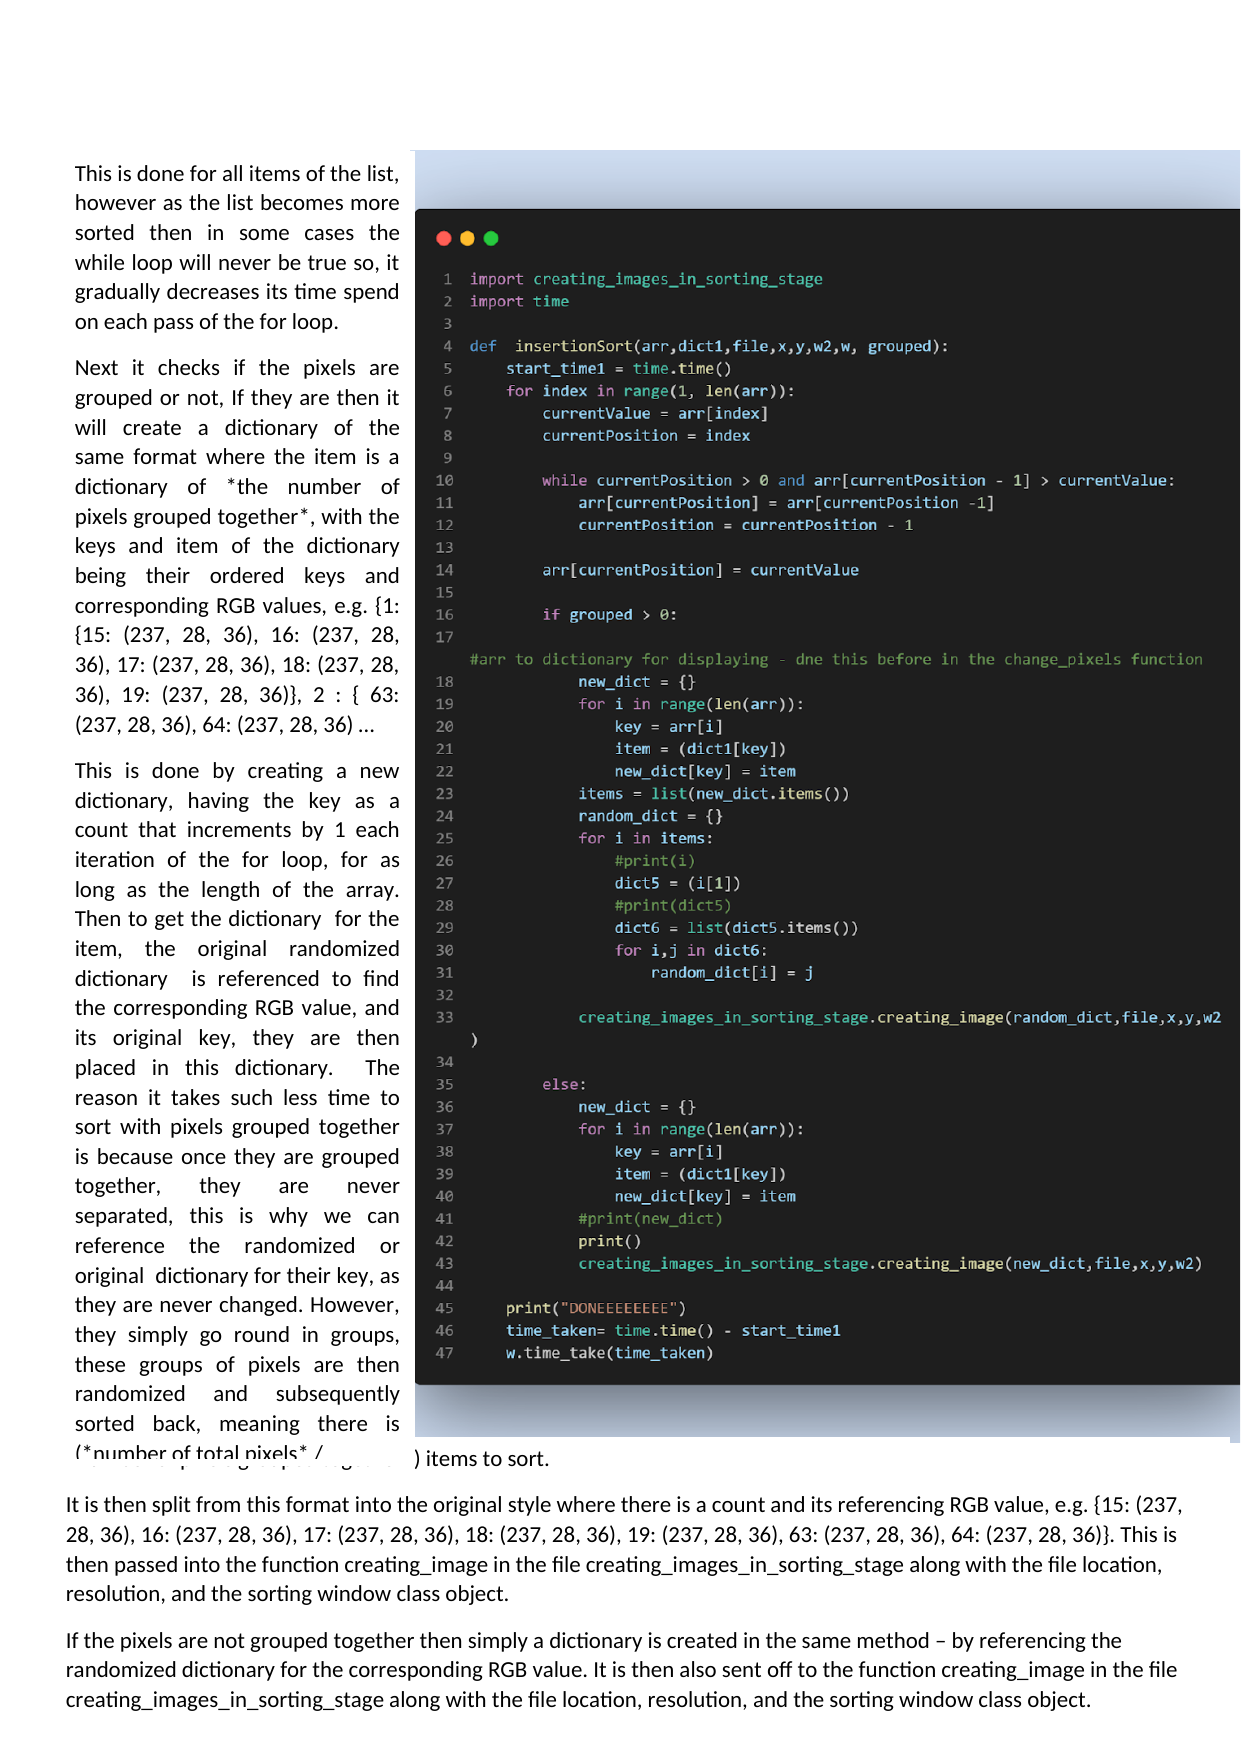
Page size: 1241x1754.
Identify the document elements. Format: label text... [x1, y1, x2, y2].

text *number of pixels grouped together*) items to sort. [66, 1444, 1215, 1472]
text This is done for all items of the list, however as the list becomes more sorted then in some cases the while loop will never be true so, it gradually decreases its time spend on each pass of the for loop. [74, 159, 400, 335]
text Next it checks if the pixels are grouped or not, If they are then it will create a dictionary of the same format where the item is a dictionary of *the number of pixels grouped together*, with the keys and item of the dictionary being their ordered keys and corresponding RGB values, e.g. {1: {15: (237, 28, 36), 16: (237, 28, 36), 17: (237, 28, 36), 18: (237, 28, 36), 19: (237, 28, 36)}, 2 : { 63: (237, 28, 36), 64: (237, 28, 36) … [74, 353, 400, 738]
text This is done by creating a new dictionary, having the key as a count that increments by 1 each iteration of the for loop, for as long as the length of the array. Then to get the dictionary for the item, the original randomized dictionary is referenced to find the corresponding RGB value, and its original key, they are then placed in this dictionary. The reason it takes such less time to sort with pixels grouped together is because once they are grouped together, they are never separated, this is why we can reference the randomized or original dictionary for their key, as they are never changed. However, they simply go round in groups, these groups of pixels are then randomized and subsequently sorted back, meaning there is (*number of total pixels* / [74, 756, 400, 1458]
text It is then split from this format into the original style where there is a count and its referencing RGB value, e.g. {15: (237, 28, 36), 16: (237, 28, 36), 17: (237, 28, 36), 18: (237, 28, 36), 19: (237, 28, 36), 63: (237, 28, 36), 64: (237, 28, 36)}. This is then passed into the function creating_image in the file creating_images_in_sorting_stage along with the file location, resolution, and the sorting window class object. [66, 1491, 1215, 1608]
text If the pixels are not grouped together then simply a dictionary is created in the same method – by referencing the randomized dictionary for the corresponding RGB value. It is then also sent off to the function creating_image in the file creating_images_in_sorting_stage along with the file location, resolution, and the sorting window class object. [66, 1626, 1215, 1713]
